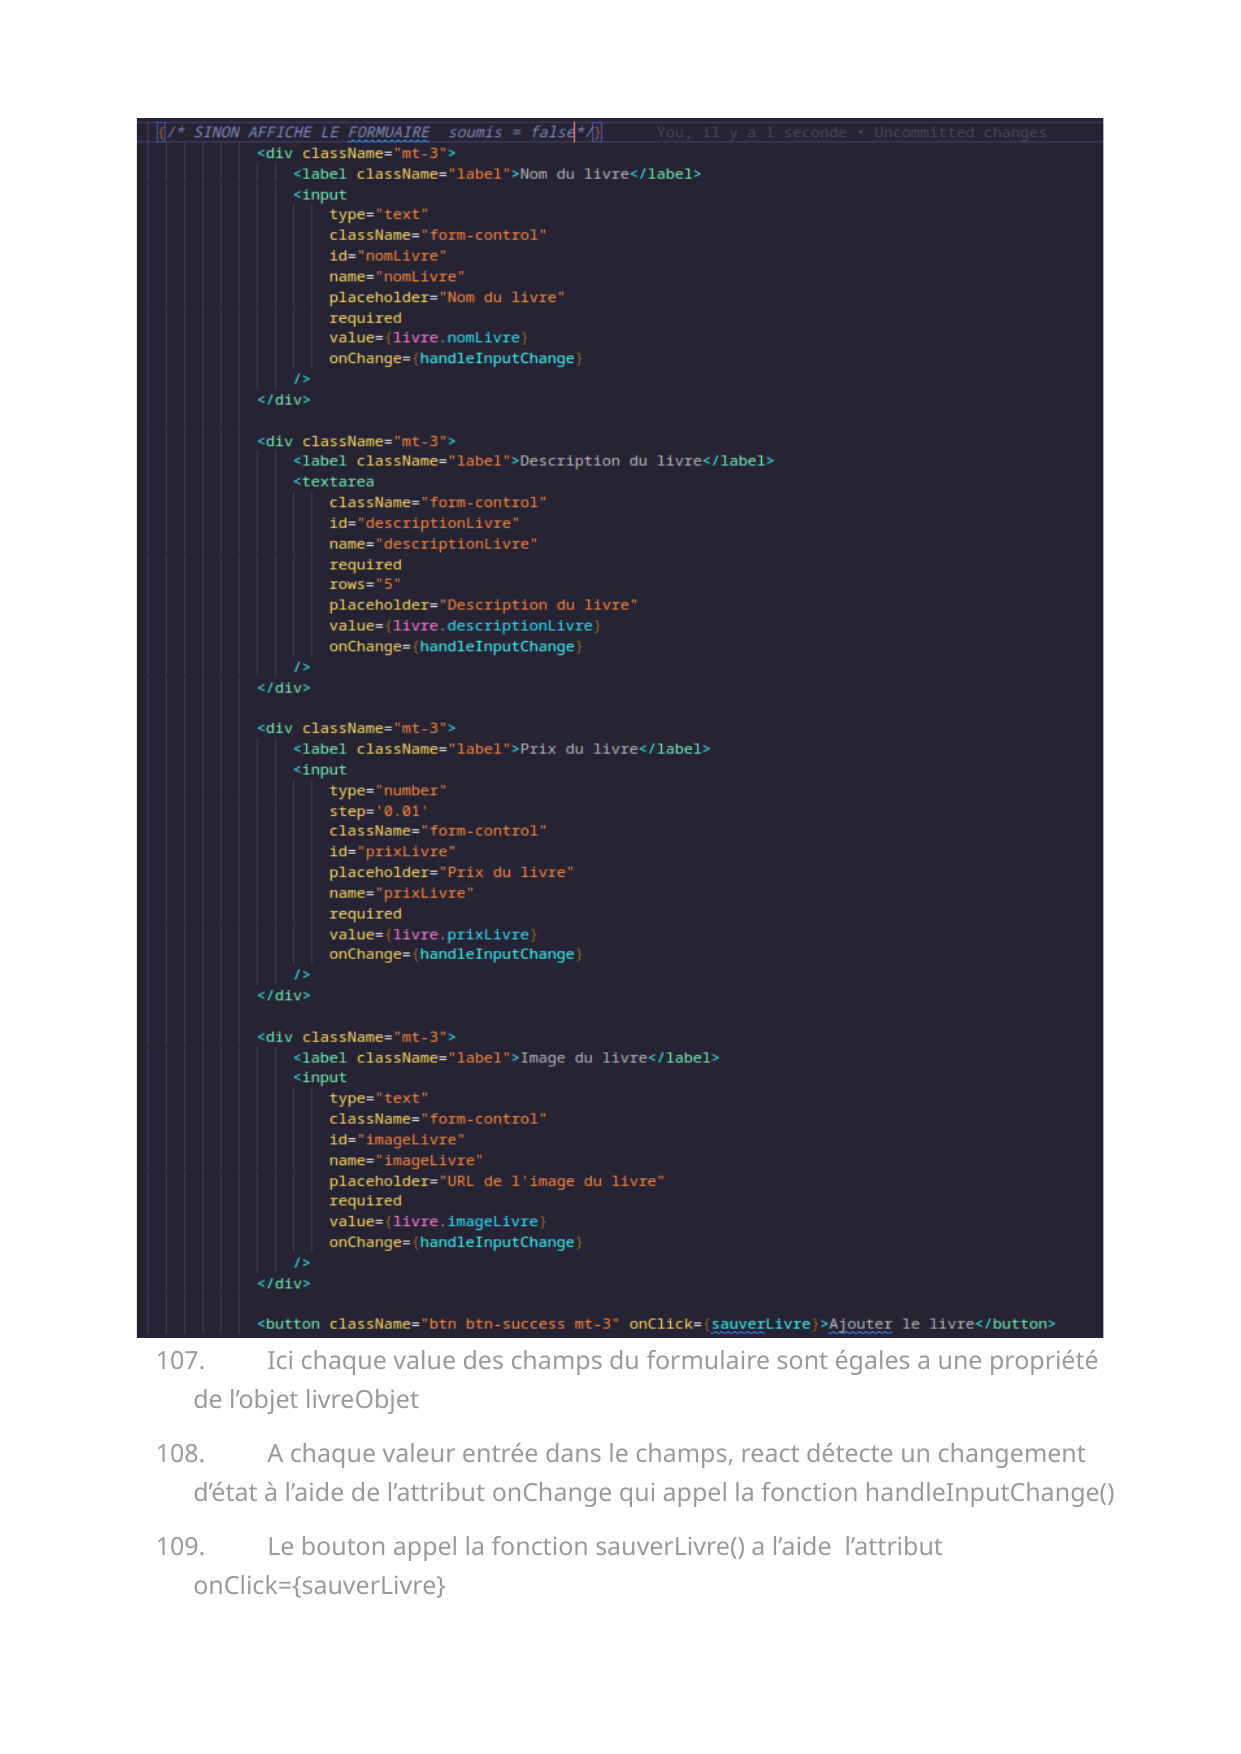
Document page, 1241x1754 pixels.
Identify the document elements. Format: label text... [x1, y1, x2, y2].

list Ici chaque value des champs du formulaire sont égales a une propriété de l’objet livreObjet [156, 118, 1122, 1416]
list Le bouton appel la fonction sauverLivre() a l’aide l’attribut onClick={sauverLivre} [156, 1528, 1122, 1602]
picture [136, 118, 1104, 1338]
list A chaque valeur entrée dans le champs, react détecte un changement d’état à l’aide de l’attribut onChange qui appel la fonction handleInputChange() [156, 1436, 1122, 1509]
